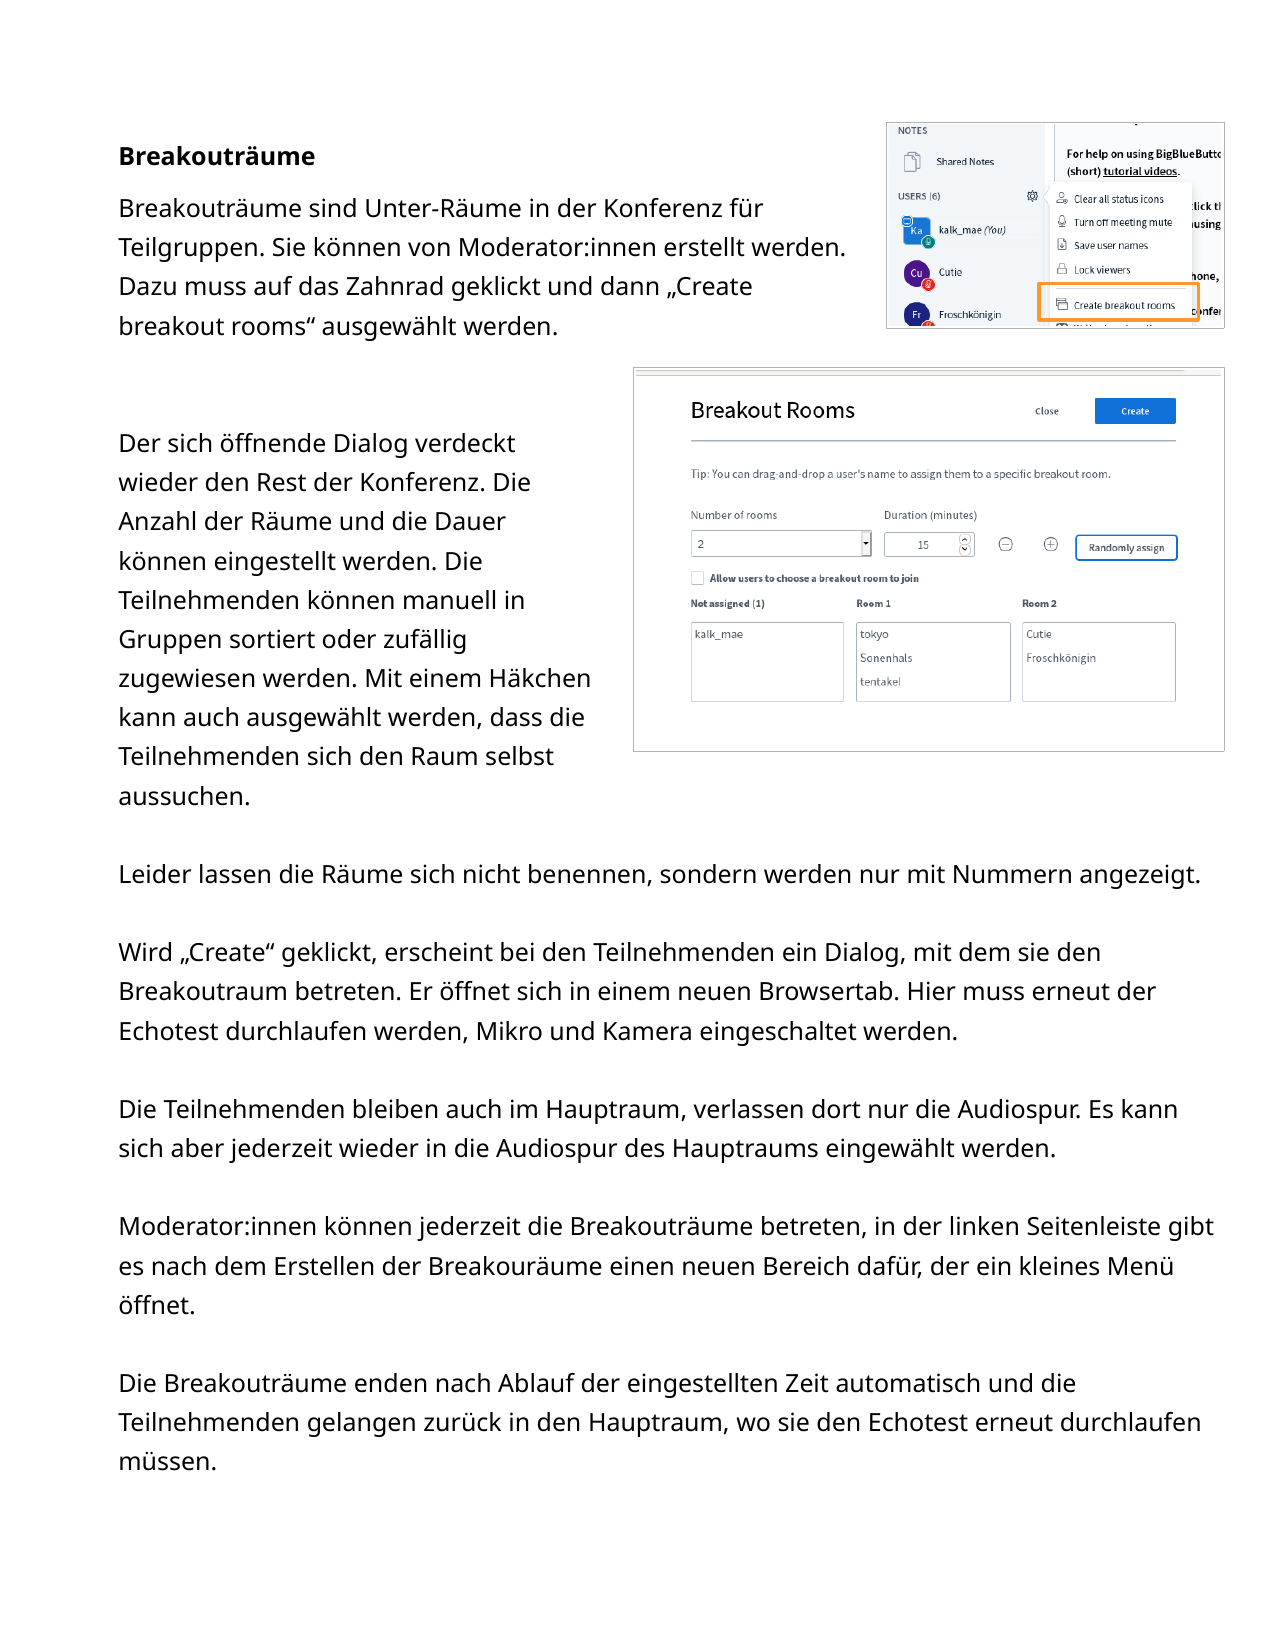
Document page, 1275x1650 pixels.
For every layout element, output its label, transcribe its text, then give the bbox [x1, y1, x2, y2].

text Wird „Create“ geklickt, erscheint bei den Teilnehmenden ein Dialog, mit dem sie den Breakoutraum betreten. Er öffnet sich in einem neuen Browsertab. Hier muss erneut der Echotest durchlaufen werden, Mikro und Kamera eingeschaltet werden. [118, 935, 1216, 1047]
text Die Teilnehmenden bleiben auch im Hauptraum, verlassen dort nur die Audiospur. Es kann sich aber jederzeit wieder in die Audiospur des Hauptraums eingewählt werden. [118, 1091, 1216, 1165]
text Leider lassen die Räume sich nicht benennen, sondern werden nur mit Nummern angezeigt. [118, 856, 1216, 891]
text Die Breakouträume enden nach Ablauf der eingestellten Zeit automatisch und die Teilnehmenden gelangen zurück in den Hauptraum, wo sie den Echotest erneut durchlaufen müssen. [118, 1366, 1216, 1478]
picture [636, 370, 1221, 748]
text Breakouträume sind Unter-Räume in der Konferenz für Teilgruppen. Sie können von Moderator:innen erstellt werden. Dazu muss auf das Zahnrad geklickt und dann „Create breakout rooms“ ausgewählt werden. [118, 191, 1216, 342]
text Der sich öffnende Dialog verdeckt wieder den Rest der Konferenz. Die Anzahl der Räume und die Dauer können eingestellt werden. Die Teilnehmenden können manuell in Gruppen sortiert oder zufällig zugewiesen werden. Mit einem Häkchen kann auch ausgewählt werden, dass die Teilnehmenden sich den Raum selbst aussuchen. [118, 426, 1216, 812]
text Moderator:innen können jederzeit die Breakouträume betreten, in der linken Seitenleiste gibt es nach dem Erstellen der Breakouräume einen neuen Bereich dafür, der ein kleines Menü öffnet. [118, 1209, 1216, 1321]
text [634, 368, 1224, 751]
subtitle [887, 123, 1224, 328]
subtitle Breakouträume [118, 139, 886, 173]
